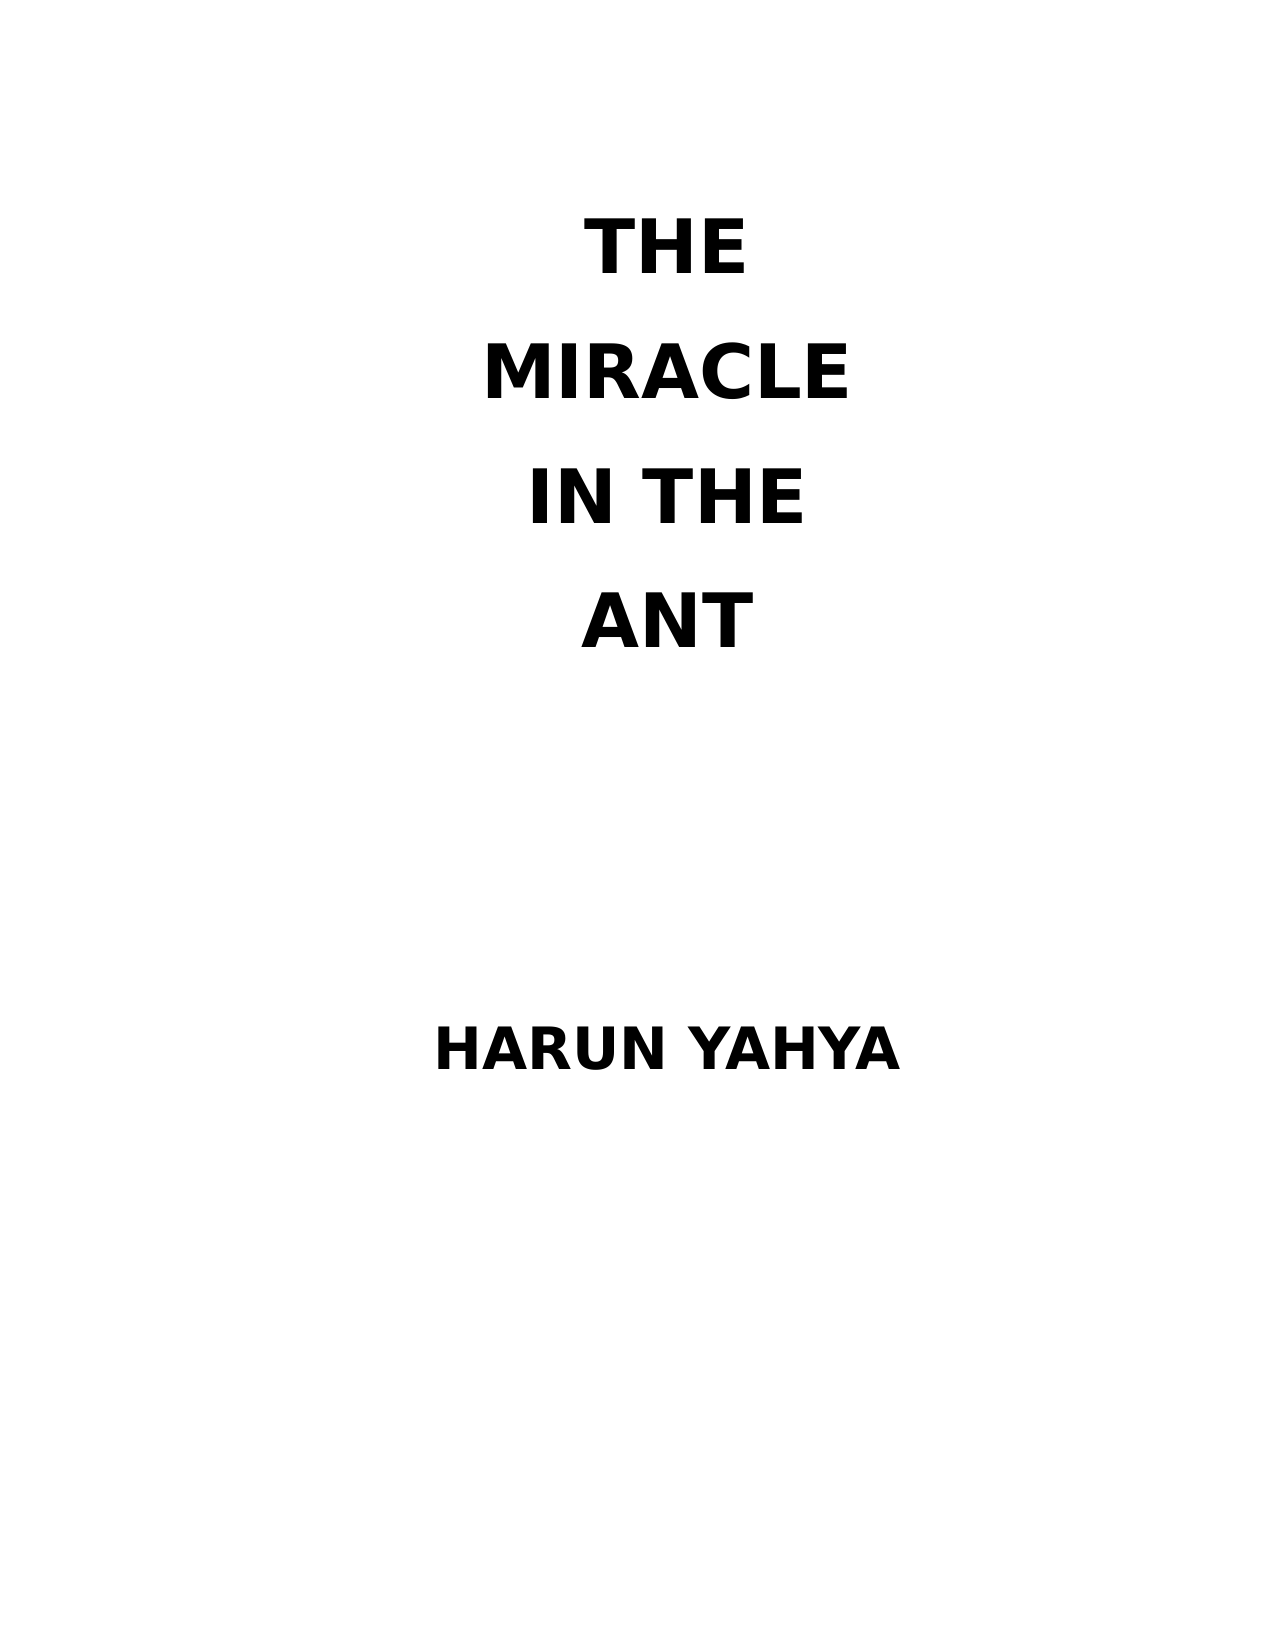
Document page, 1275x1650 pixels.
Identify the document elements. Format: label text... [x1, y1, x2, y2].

title IN THE [177, 453, 1157, 541]
title MIRACLE [177, 329, 1157, 416]
title HARUN YAHYA [177, 1016, 1157, 1083]
title THE [177, 204, 1157, 291]
title ANT [177, 578, 1157, 666]
